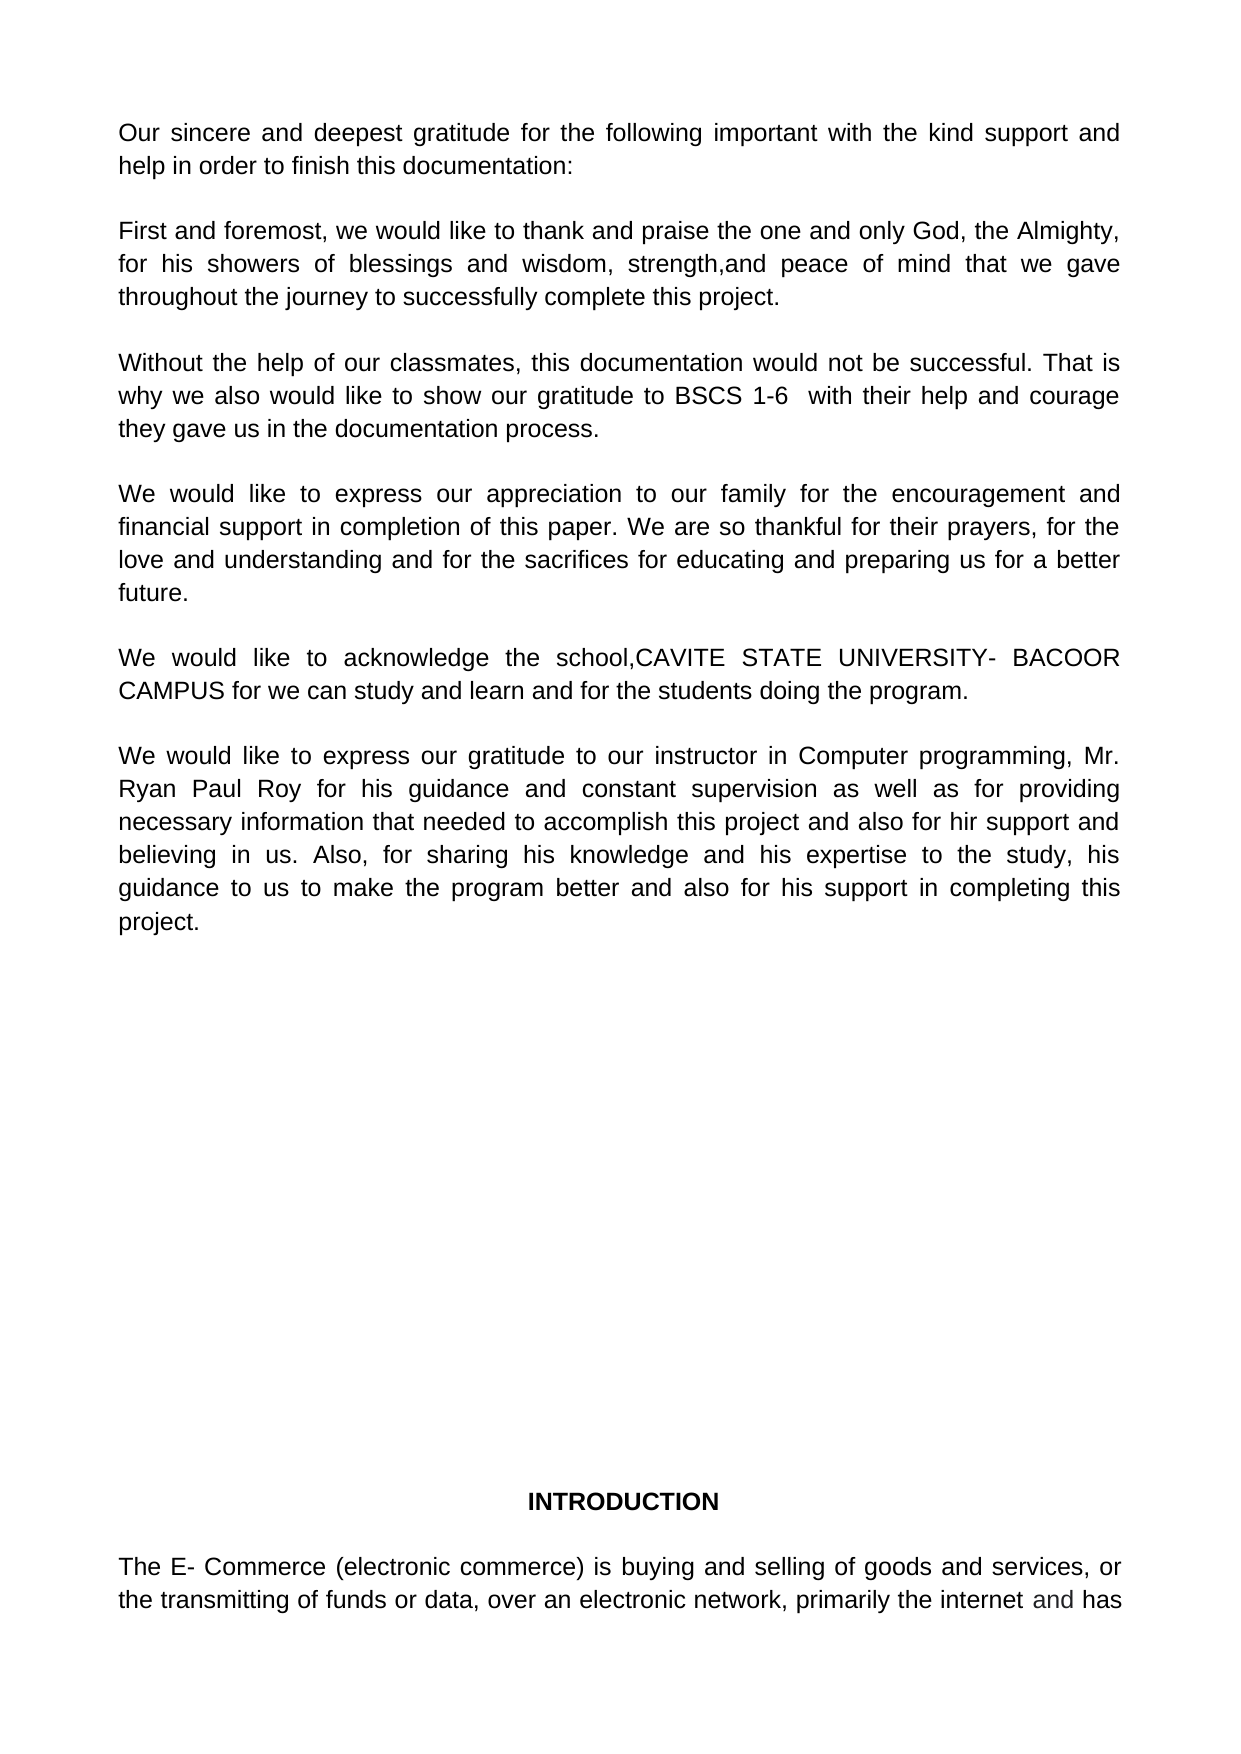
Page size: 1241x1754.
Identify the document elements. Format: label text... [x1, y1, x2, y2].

text We would like to acknowledge the school,CAVITE STATE UNIVERSITY- BACOOR CAMPUS for we can study and learn and for the students doing the program. [118, 643, 1122, 705]
text Our sincere and deepest gratitude for the following important with the kind support and help in order to finish this documentation: [118, 118, 1122, 180]
text Without the help of our classmates, this documentation would not be successful. That is why we also would like to show our gratitude to BSCS 1-6 with their help and courage they gave us in the documentation process. [118, 348, 1122, 442]
text First and foremost, we would like to thank and praise the one and only God, the Almighty, for his showers of blessings and wisdom, strength,and peace of mind that we gave throughout the journey to successfully complete this project. [118, 216, 1122, 311]
text The E- Commerce (electronic commerce) is buying and selling of goods and services, or the transmitting of funds or data, over an electronic network, primarily the internet and has [118, 1552, 1122, 1614]
text We would like to express our gratitude to our instructor in Computer programming, Mr. Ryan Paul Roy for his guidance and constant supervision as well as for providing necessary information that needed to accomplish this project and also for hir support and believing in us. Also, for sharing his knowledge and his expertise to the study, his guidance to us to make the program better and also for his support in completing this project. [118, 741, 1122, 935]
text INTRODUCTION [118, 1487, 1122, 1515]
text We would like to express our appreciation to our family for the encouragement and financial support in completion of this paper. We are so thankful for their prayers, for the love and understanding and for the sacrifices for educating and preparing us for a better future. [118, 479, 1122, 607]
